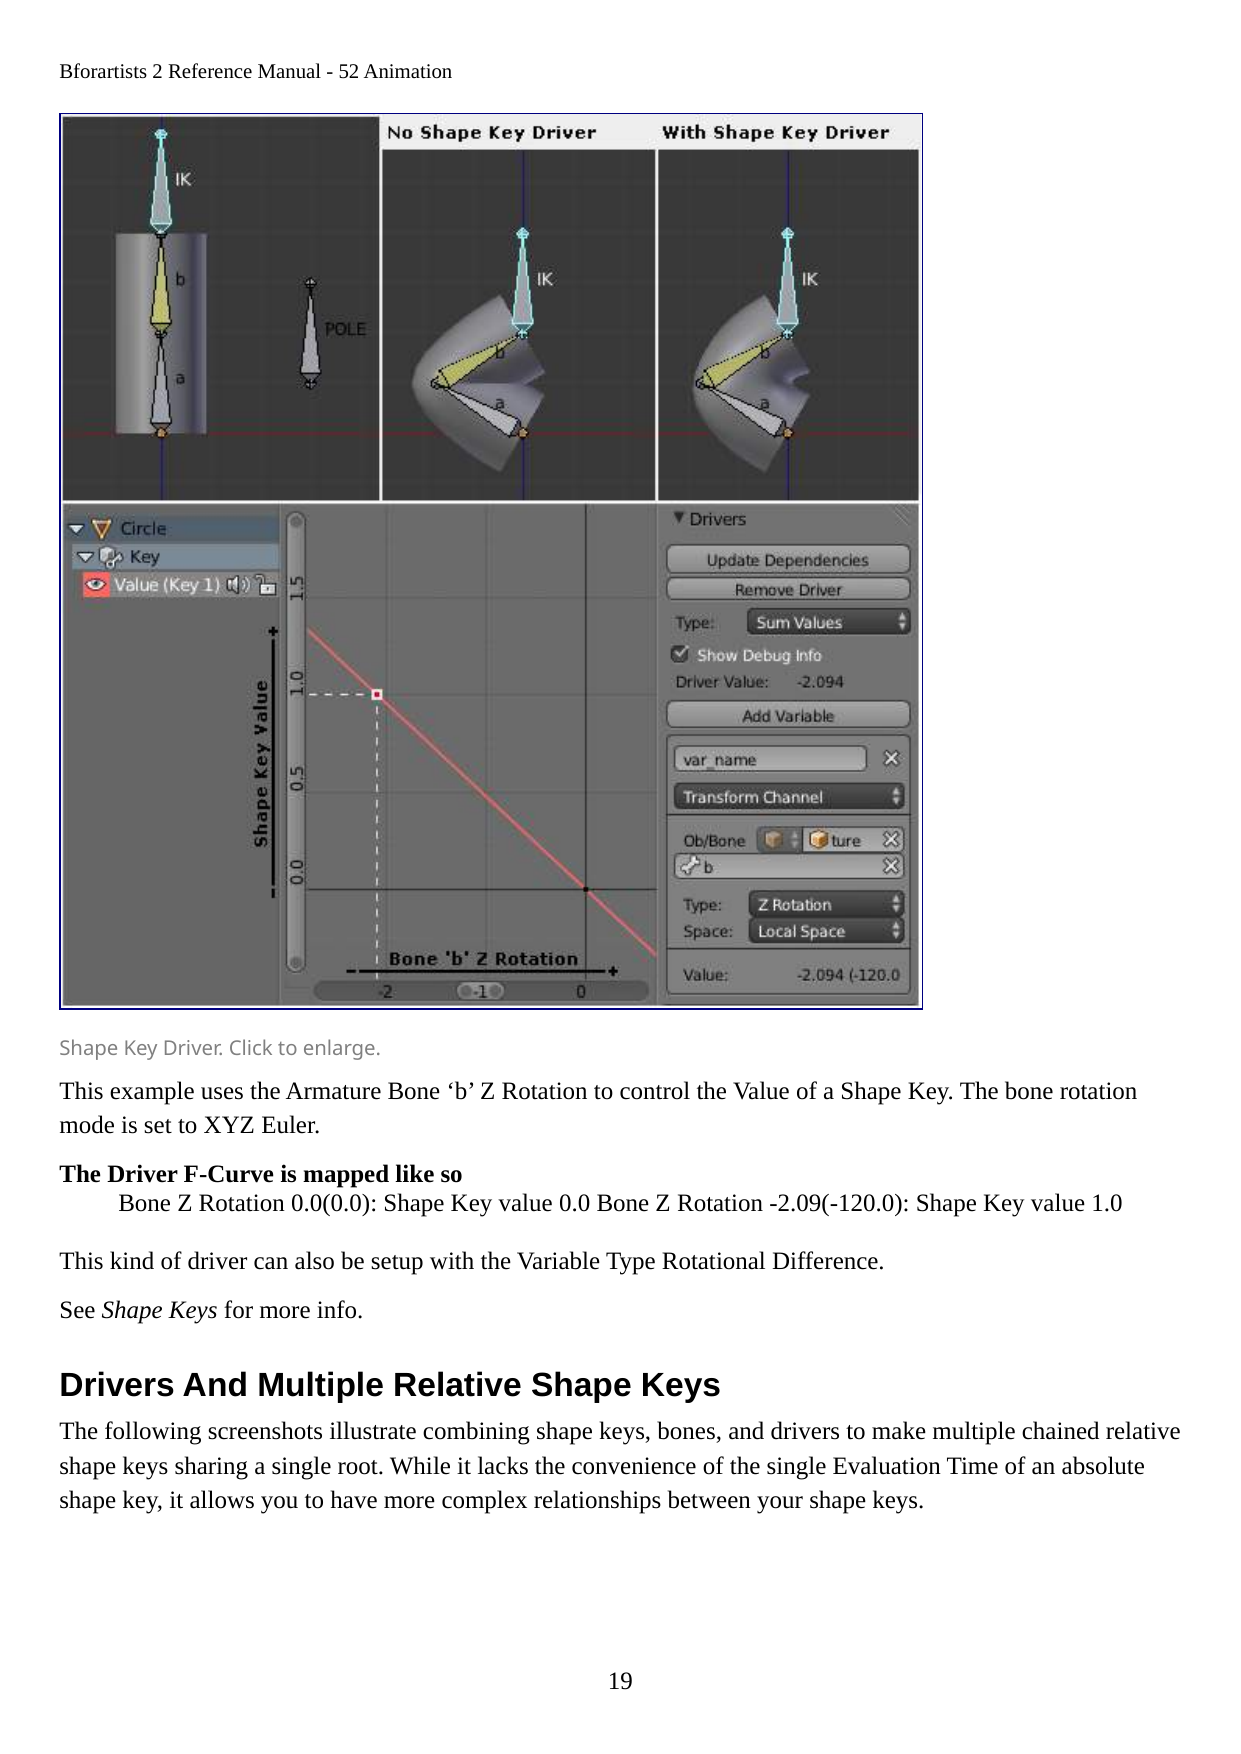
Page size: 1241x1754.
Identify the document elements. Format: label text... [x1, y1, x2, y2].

text Shape Key Driver. Click to enlarge. [59, 1030, 1181, 1061]
text This example uses the Armature Bone ‘b’ Z Rotation to control the Value of a Shape Key. The bone rotation mode is set to XYZ Euler. [59, 1076, 1181, 1139]
text The following screenshots illustrate combining shape keys, bones, and drivers to make multiple chained relative shape keys sharing a single root. While it lacks the convenience of the single Evaluation Time of an absolute shape key, it allows you to have more complex relationships between your shape keys. [59, 1416, 1181, 1514]
text See Shape Keys for more info. [59, 1295, 1181, 1324]
list Bone Z Rotation 0.0(0.0): Shape Key value 0.0 Bone Z Rotation -2.09(-120.0): Shape Key value 1.0 [118, 1188, 1181, 1217]
subtitle Drivers And Multiple Relative Shape Keys [59, 1365, 1181, 1404]
subtitle The Driver F-Curve is mapped like so [59, 1159, 1181, 1188]
text This kind of driver can also be setup with the Variable Type Rotational Difference. [59, 1246, 1181, 1275]
picture [61, 114, 922, 1008]
